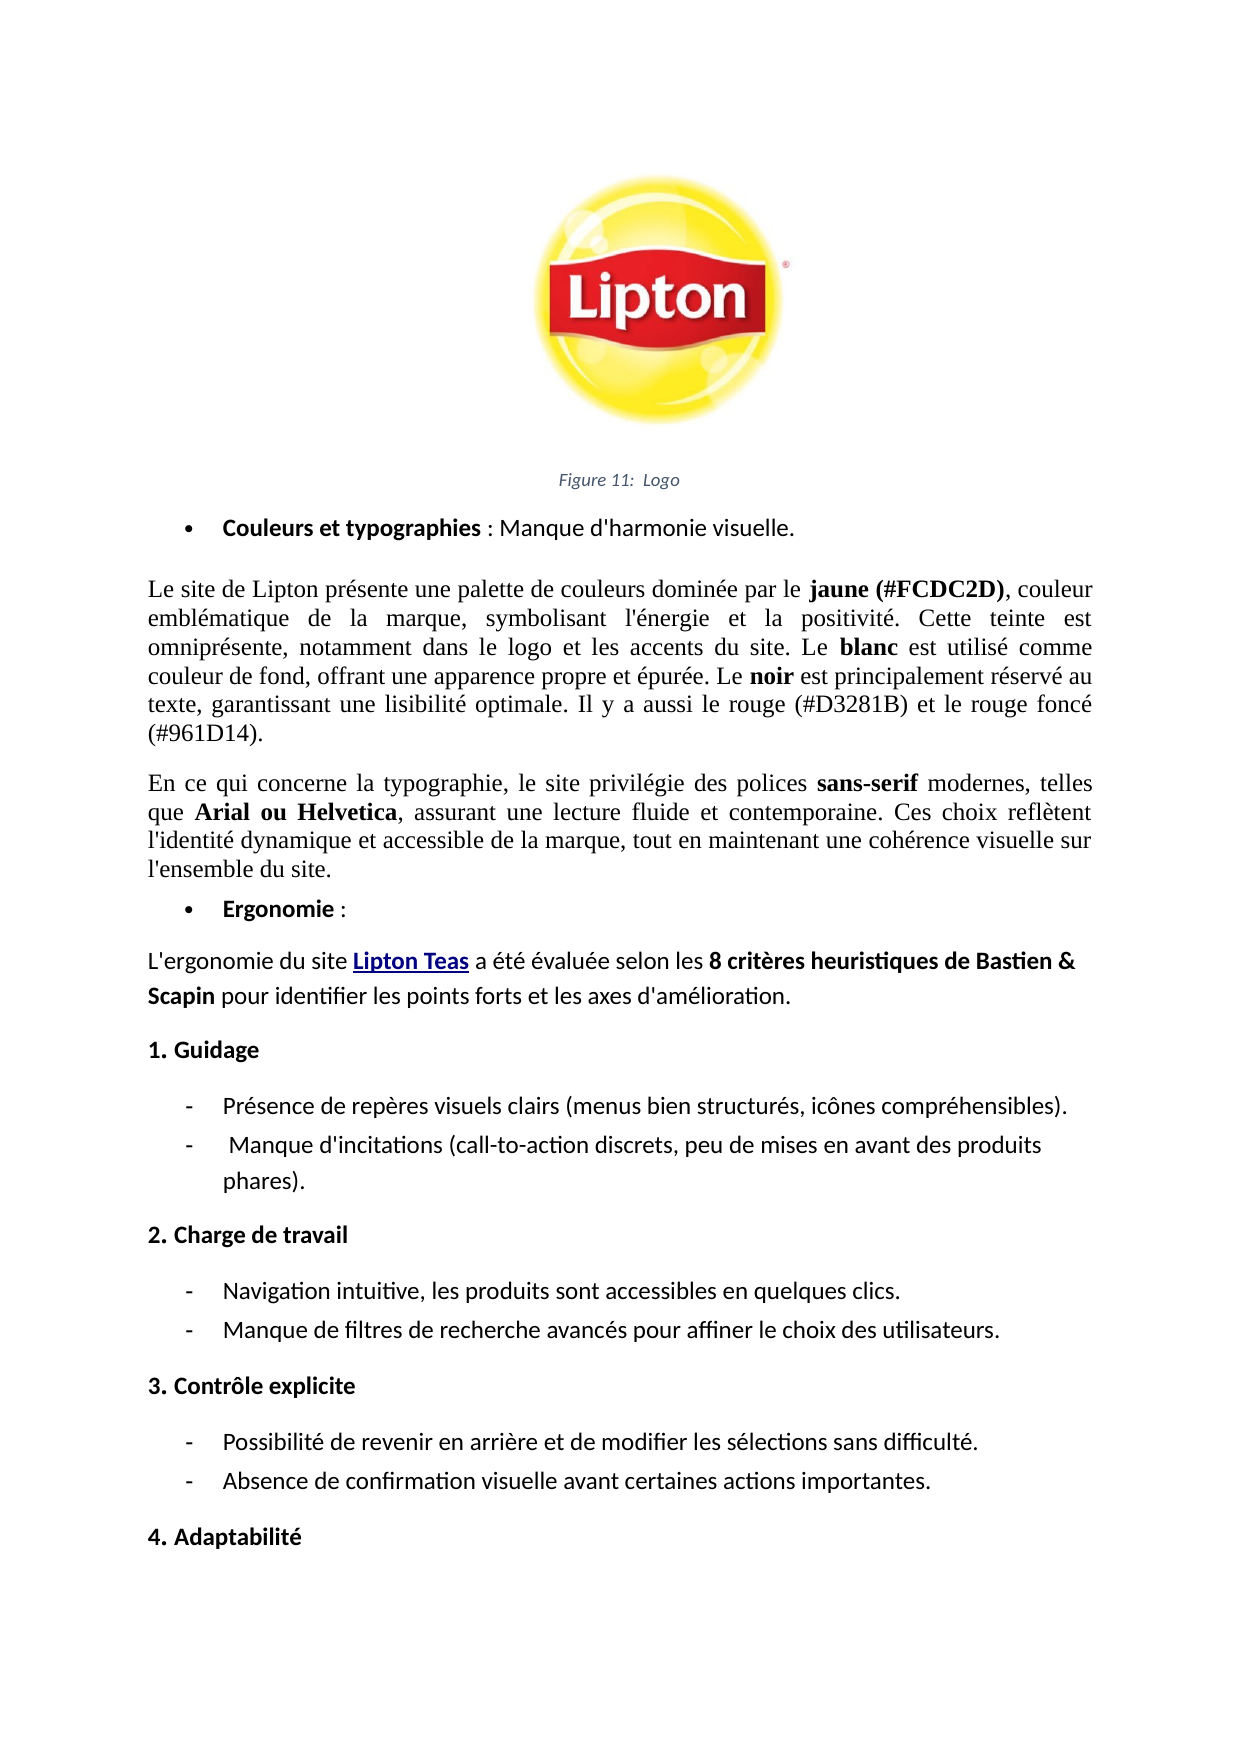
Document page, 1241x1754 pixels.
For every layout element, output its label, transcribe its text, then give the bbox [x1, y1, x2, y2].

text 3️. Contrôle explicite [148, 1368, 1093, 1402]
list Présence de repères visuels clairs (menus bien structurés, icônes compréhensibles). [185, 1087, 1093, 1121]
text 4️. Adaptabilité [148, 1518, 1093, 1552]
text Le site de Lipton présente une palette de couleurs dominée par le jaune (#FCDC2D), couleur emblématique de la marque, symbolisant l'énergie et la positivité. Cette teinte est omniprésente, notamment dans le logo et les accents du site. Le blanc est utilisé comme couleur de fond, offrant une apparence propre et épurée. Le noir est principalement réservé au texte, garantissant une lisibilité optimale.​ Il y a aussi le rouge (#D3281B) et le rouge foncé (#961D14). [148, 574, 1093, 747]
text L'ergonomie du site Lipton Teas a été évaluée selon les 8 critères heuristiques de Bastien & Scapin pour identifier les points forts et les axes d'amélioration. [148, 945, 1093, 1010]
list Possibilité de revenir en arrière et de modifier les sélections sans difficulté. [185, 1423, 1093, 1457]
list Absence de confirmation visuelle avant certaines actions importantes. [185, 1463, 1093, 1497]
list Couleurs et typographies : Manque d'harmonie visuelle. [185, 512, 1093, 543]
list Manque d'incitations (call-to-action discrets, peu de mises en avant des produits phares). [185, 1127, 1093, 1196]
text Figure 11: Logo [148, 469, 1093, 492]
list Ergonomie : [185, 893, 1093, 924]
text 1️. Guidage [148, 1032, 1093, 1066]
text 2️. Charge de travail [148, 1217, 1093, 1251]
list Manque de filtres de recherche avancés pour affiner le choix des utilisateurs. [185, 1312, 1093, 1346]
list Navigation intuitive, les produits sont accessibles en quelques clics. [185, 1273, 1093, 1307]
text En ce qui concerne la typographie, le site privilégie des polices sans-serif modernes, telles que Arial ou Helvetica, assurant une lecture fluide et contemporaine. Ces choix reflètent l'identité dynamique et accessible de la marque, tout en maintenant une cohérence visuelle sur l'ensemble du site. [148, 768, 1093, 883]
